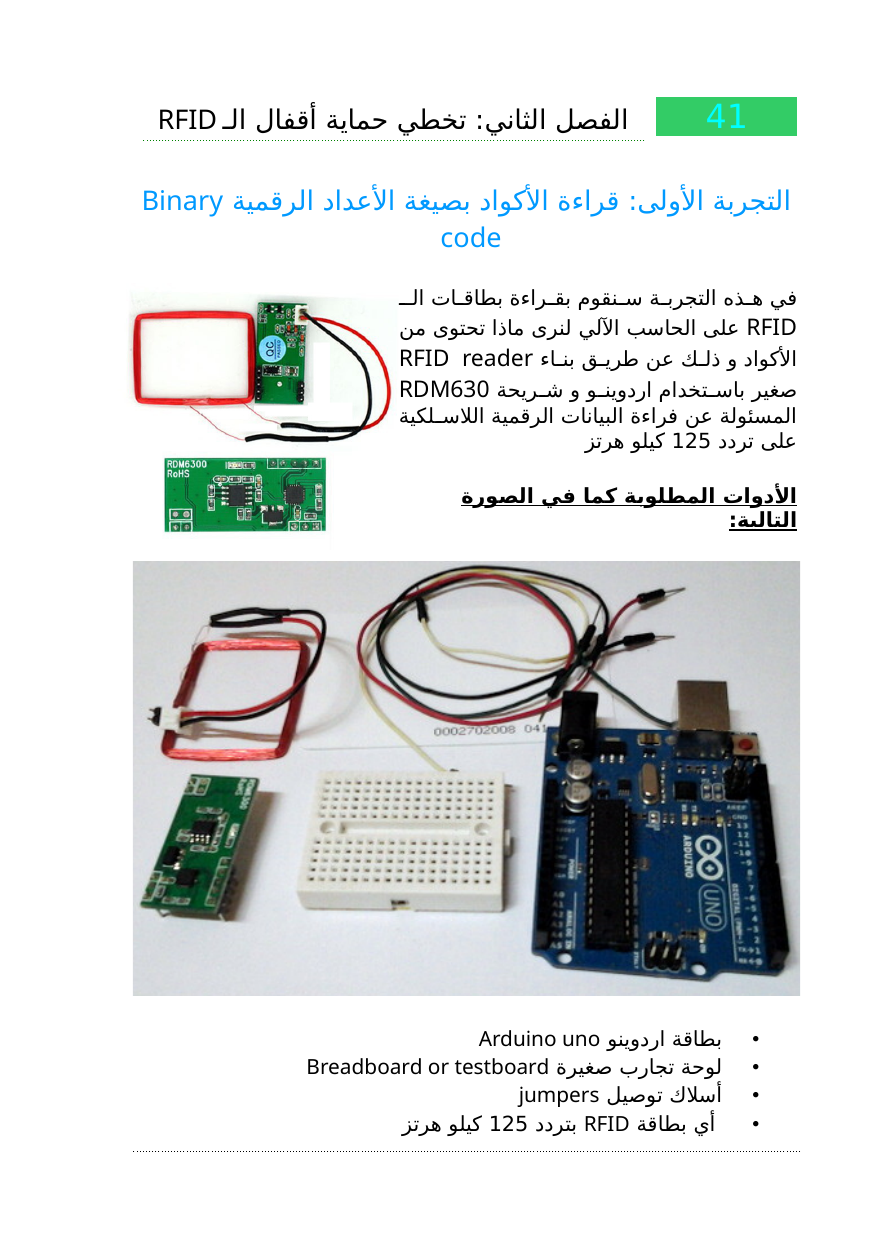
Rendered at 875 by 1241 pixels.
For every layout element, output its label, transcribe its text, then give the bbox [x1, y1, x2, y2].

text الأدوات المطلوبة كما في الصورة التالية: [399, 484, 797, 533]
list أسلاك توصيل jumpers [136, 1081, 760, 1109]
subtitle التجربة الأولى: قراءة الأكواد بصيغة الأعداد الرقمية Binary code [136, 181, 797, 255]
text في هذه التجربة سنقوم بقراءة بطاقات الـRFID على الحاسب الآلي لنرى ماذا تحتوى من الأكواد و ذلك عن طريق بناء RFID reader صغير باستخدام اردوينو و شريحة RDM630 المسئولة عن فراءة البيانات الرقمية اللاسلكية على تردد 125 كيلو هرتز [399, 286, 797, 453]
list لوحة تجارب صغيرة Breadboard or testboard [136, 1052, 760, 1081]
picture [117, 274, 399, 550]
list بطاقة اردوينو Arduino uno [136, 1024, 760, 1052]
picture [132, 561, 801, 996]
list أي بطاقة RFID بتردد 125 كيلو هرتز [136, 1109, 760, 1137]
